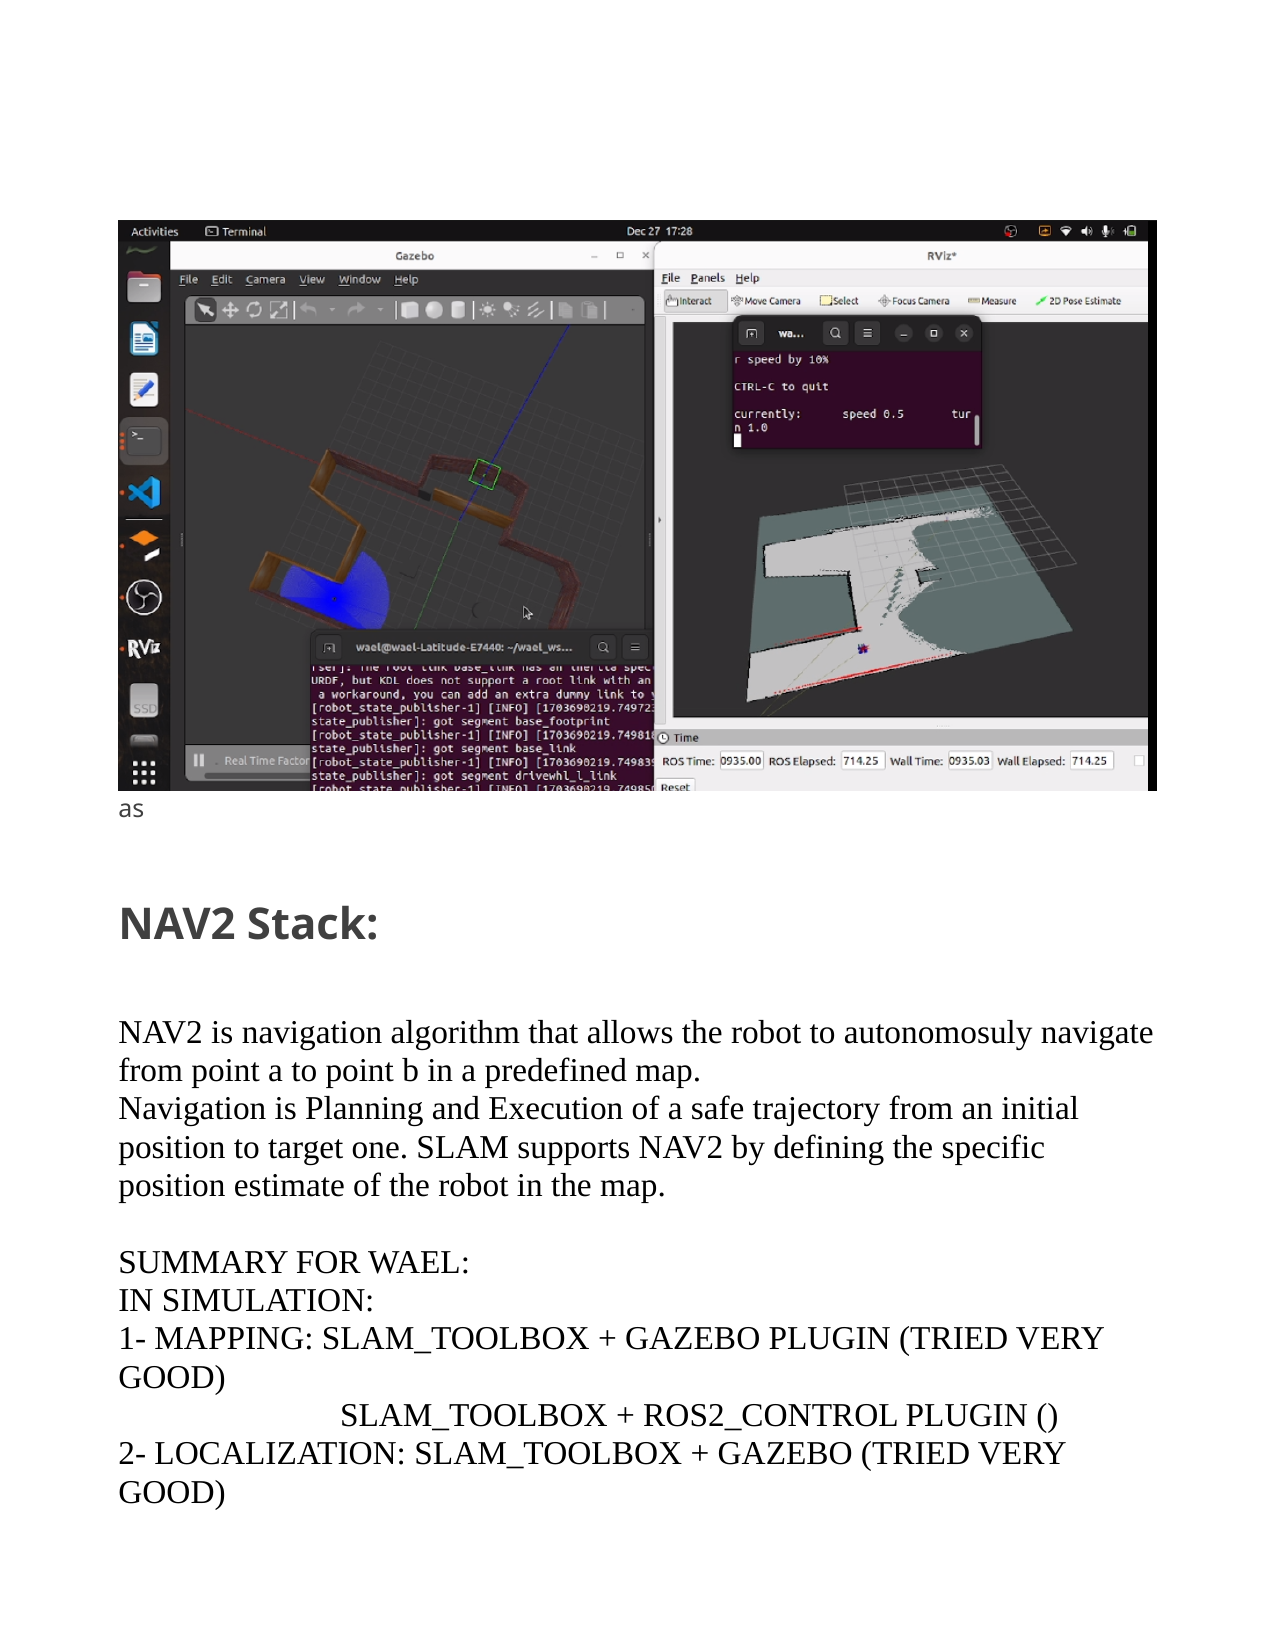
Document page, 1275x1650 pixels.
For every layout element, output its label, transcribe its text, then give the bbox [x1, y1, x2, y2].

picture [118, 220, 1157, 791]
text SUMMARY FOR WAEL: IN SIMULATION: [118, 1242, 1157, 1318]
text NAV2 is navigation algorithm that allows the robot to autonomosuly navigate from point a to point b in a predefined map. [118, 1012, 1157, 1088]
text Navigation is Planning and Execution of a safe trajectory from an initial position to target one. SLAM supports NAV2 by defining the specific position estimate of the robot in the map. [118, 1088, 1157, 1203]
text 2- LOCALIZATION: SLAM_TOOLBOX + GAZEBO (TRIED VERY GOOD) [118, 1433, 1157, 1510]
text as [118, 791, 1157, 824]
text NAV2 Stack: [118, 893, 1157, 952]
text SLAM_TOOLBOX + ROS2_CONTROL PLUGIN () [118, 1395, 1157, 1433]
text 1- MAPPING: SLAM_TOOLBOX + GAZEBO PLUGIN (TRIED VERY GOOD) [118, 1318, 1157, 1395]
